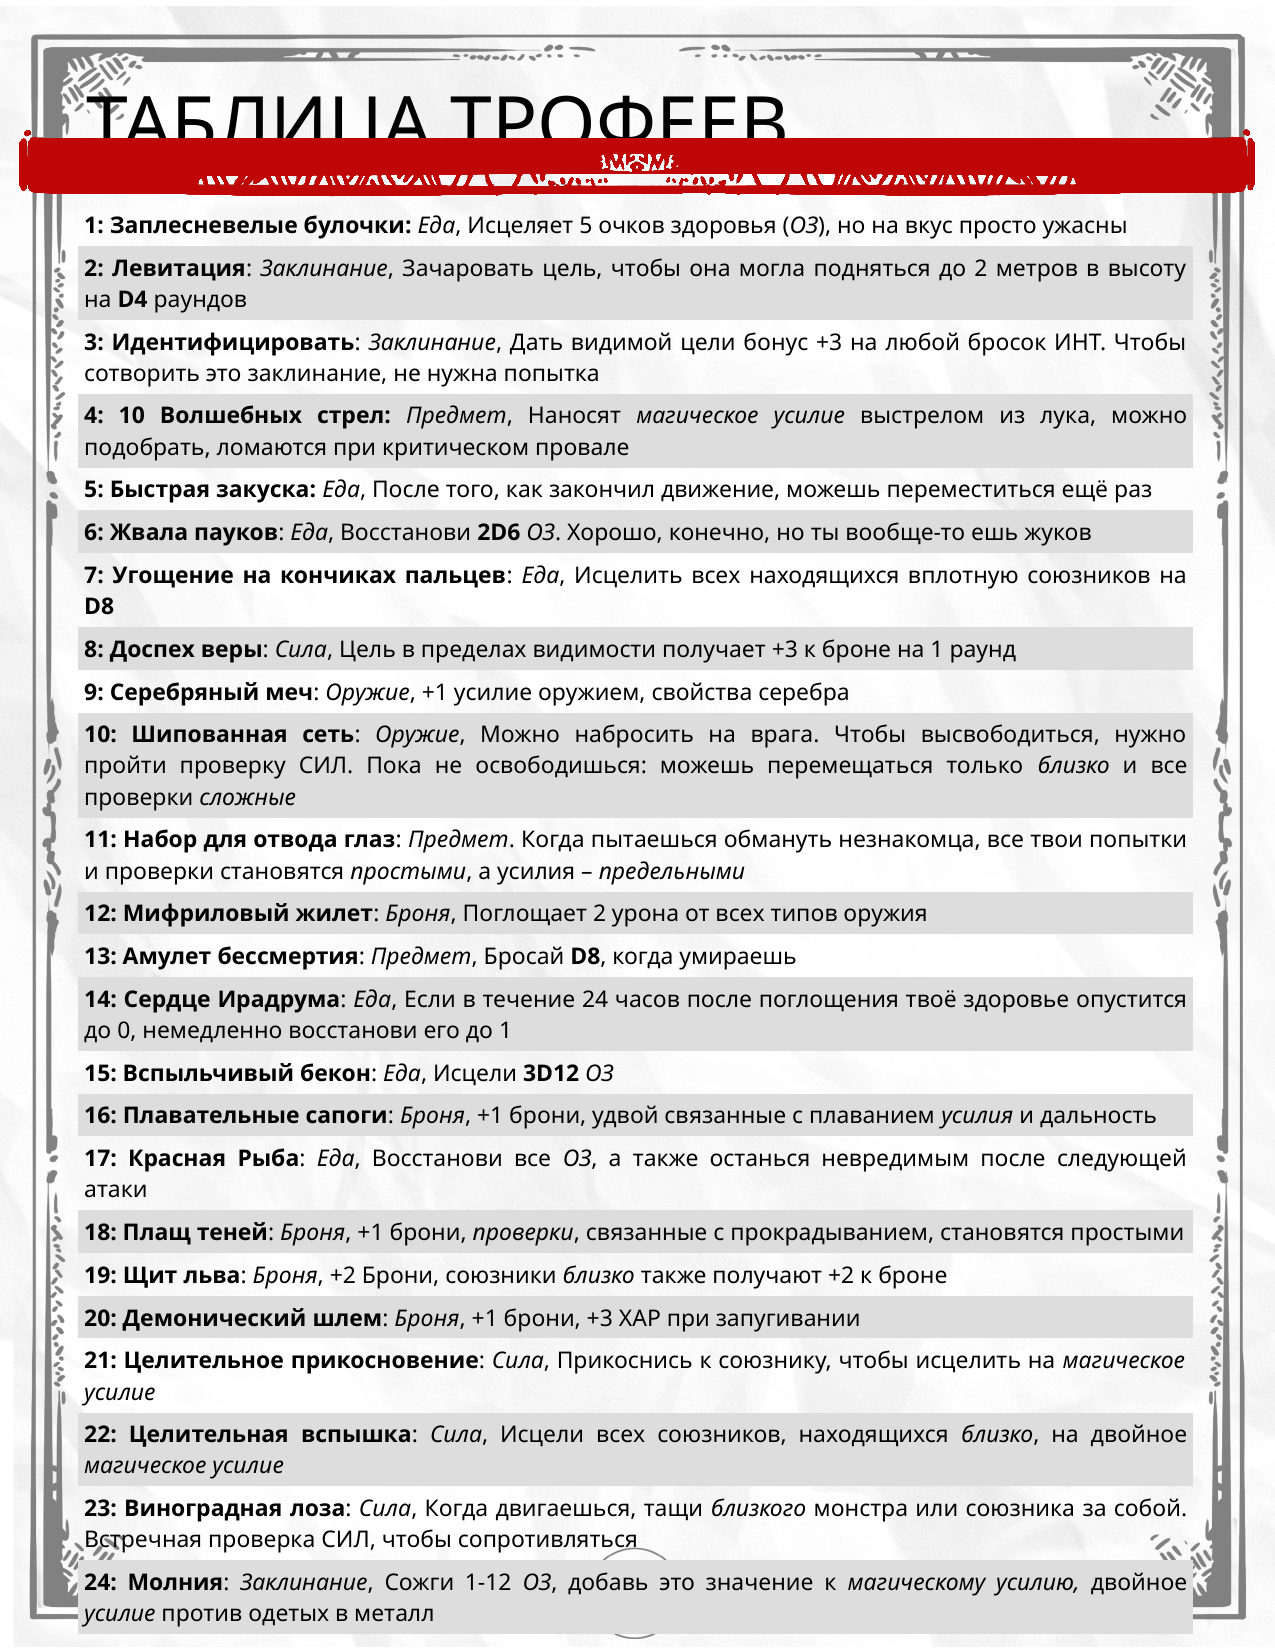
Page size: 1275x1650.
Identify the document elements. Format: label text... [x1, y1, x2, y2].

table_cell 9: Серебряный меч: Оружие, +1 усилие оружием, свойства серебра [78, 670, 1193, 712]
table_cell 5: Быстрая закуска: Еда, После того, как закончил движение, можешь переместиться ещё раз [78, 468, 1193, 510]
table_cell 6: Жвала пауков: Еда, Восстанови 2D6 ОЗ. Хорошо, конечно, но ты вообще-то ешь жуков [78, 510, 1193, 553]
table_cell 17: Красная Рыба: Еда, Восстанови все ОЗ, а также останься невредимым после следующей атаки [78, 1136, 1193, 1210]
table_cell 12: Мифриловый жилет: Броня, Поглощает 2 урона от всех типов оружия [78, 892, 1193, 934]
table_cell 11: Набор для отвода глаз: Предмет. Когда пытаешься обмануть незнакомца, все твои попытки и проверки становятся простыми, а усилия – предельными [78, 818, 1193, 892]
picture [0, 6, 1275, 1647]
table_header 1: Заплесневелые булочки: Еда, Исцеляет 5 очков здоровья (ОЗ), но на вкус просто ужасны [78, 208, 1193, 246]
table_cell 19: Щит льва: Броня, +2 Брони, союзники близко также получают +2 к броне [78, 1253, 1193, 1296]
table_cell 8: Доспех веры: Сила, Цель в пределах видимости получает +3 к броне на 1 раунд [78, 627, 1193, 670]
table_cell 13: Амулет бессмертия: Предмет, Бросай D8, когда умираешь [78, 934, 1193, 977]
table_cell 18: Плащ теней: Броня, +1 брони, проверки, связанные с прокрадыванием, становятся простыми [78, 1210, 1193, 1253]
table_cell 24: Молния: Заклинание, Сожги 1-12 ОЗ, добавь это значение к магическому усилию, двойное усилие против одетых в металл [78, 1560, 1193, 1634]
table_cell 15: Вспыльчивый бекон: Еда, Исцели 3D12 ОЗ [78, 1051, 1193, 1094]
table_cell 21: Целительное прикосновение: Сила, Прикоснись к союзнику, чтобы исцелить на магическое усилие [78, 1339, 1193, 1412]
table_cell 14: Сердце Ирадрума: Еда, Если в течение 24 часов после поглощения твоё здоровье опустится до 0, немедленно восстанови его до 1 [78, 977, 1193, 1051]
table_cell 20: Демонический шлем: Броня, +1 брони, +3 ХАР при запугивании [78, 1296, 1193, 1338]
table_cell 7: Угощение на кончиках пальцев: Еда, Исцелить всех находящихся вплотную союзников на D8 [78, 553, 1193, 627]
table_cell 3: Идентифицировать: Заклинание, Дать видимой цели бонус +3 на любой бросок ИНТ. Чтобы сотворить это заклинание, не нужна попытка [78, 320, 1193, 394]
table_cell 16: Плавательные сапоги: Броня, +1 брони, удвой связанные с плаванием усилия и дальность [78, 1094, 1193, 1136]
table_cell 4: 10 Волшебных стрел: Предмет, Наносят магическое усилие выстрелом из лука, можно подобрать, ломаются при критическом провале [78, 394, 1193, 468]
table_cell 22: Целительная вспышка: Сила, Исцели всех союзников, находящихся близко, на двойное магическое усилие [78, 1413, 1193, 1486]
table_cell 2: Левитация: Заклинание, Зачаровать цель, чтобы она могла подняться до 2 метров в высоту на D4 раундов [78, 246, 1193, 320]
table_cell 23: Виноградная лоза: Сила, Когда двигаешься, тащи близкого монстра или союзника за собой. Встречная проверка СИЛ, чтобы сопротивляться [78, 1486, 1193, 1560]
table_cell 10: Шипованная сеть: Оружие, Можно набросить на врага. Чтобы высвободиться, нужно пройти проверку СИЛ. Пока не освободишься: можешь перемещаться только близко и все проверки сложные [78, 713, 1193, 818]
